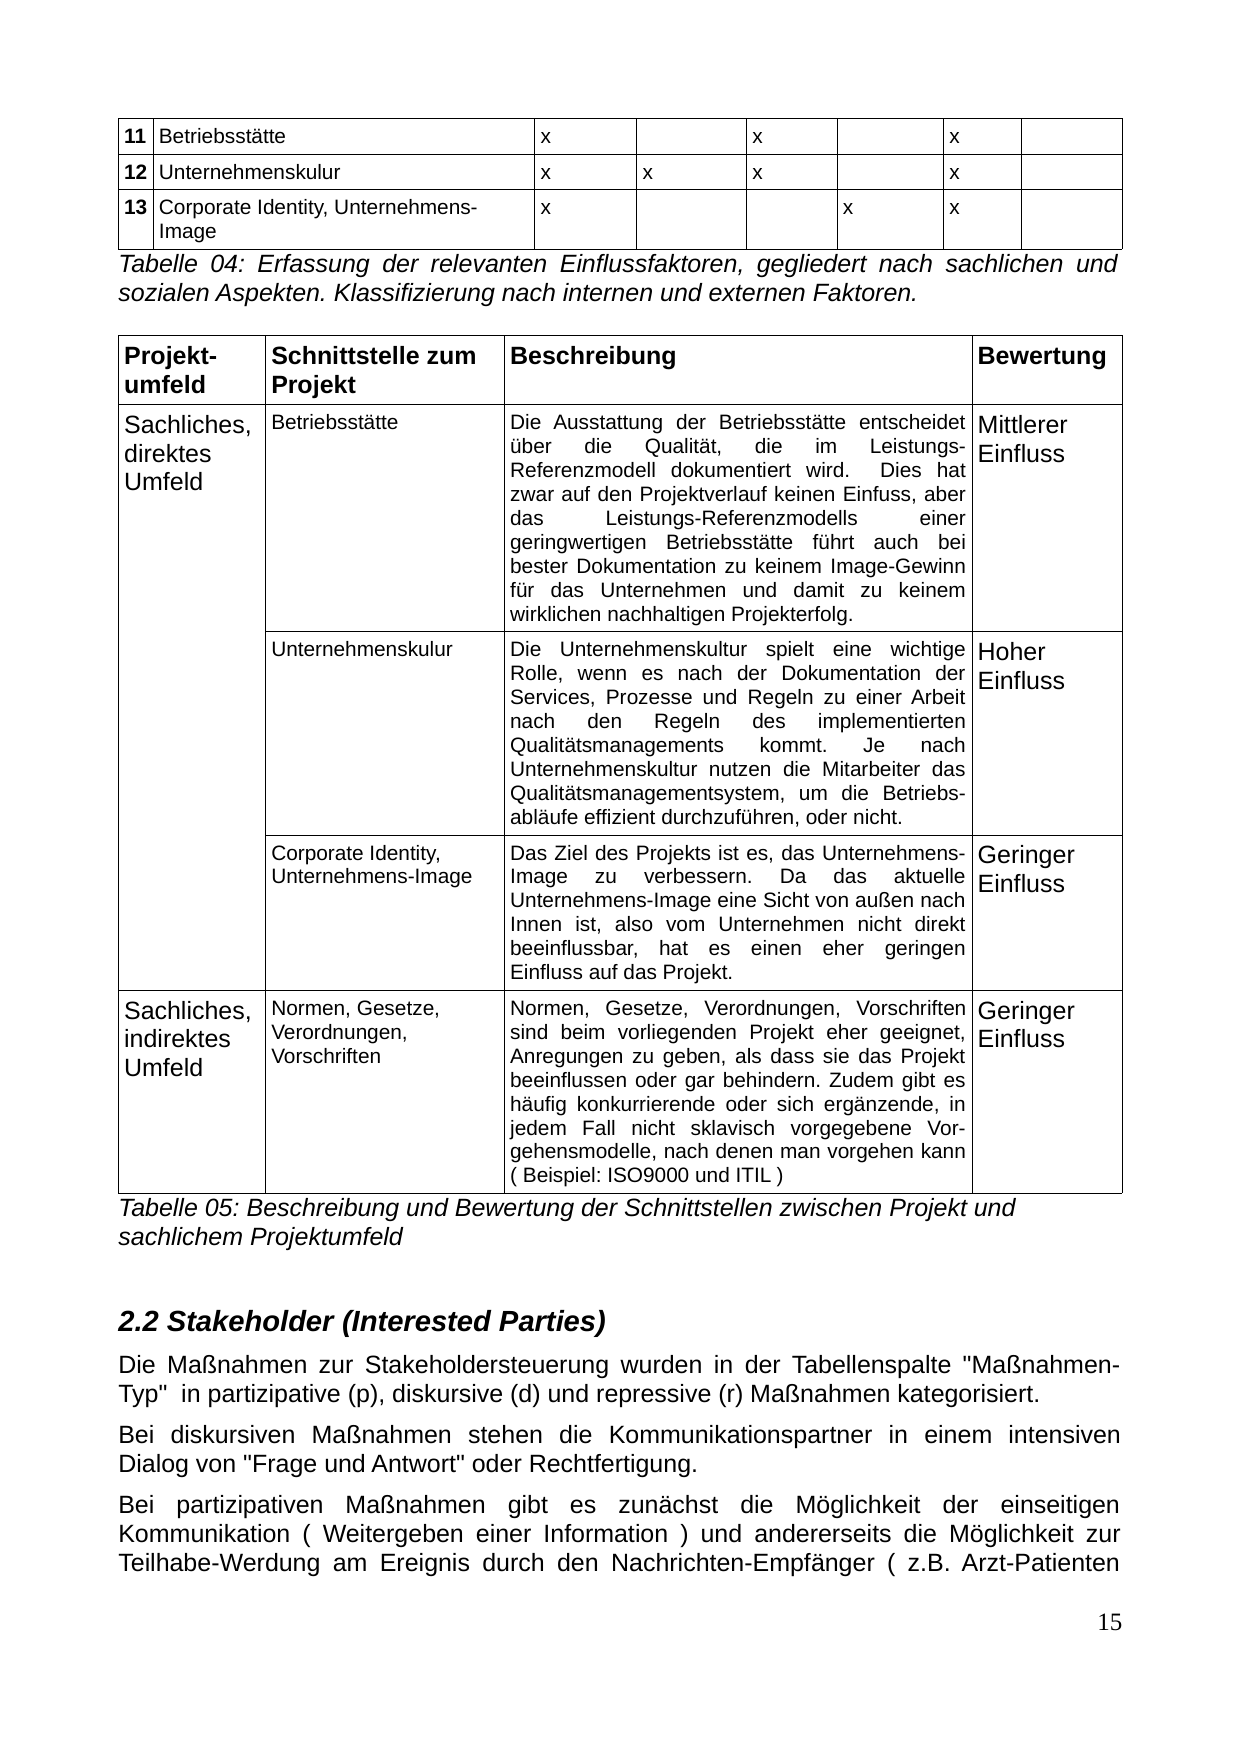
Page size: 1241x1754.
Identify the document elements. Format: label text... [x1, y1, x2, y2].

table_cell Corporate Identity, Unternehmens-Image [266, 836, 504, 990]
table_cell Normen, Gesetze, Verordnungen, Vorschriften sind beim vorliegenden Projekt eher geeignet, Anregungen zu geben, als dass sie das Projekt beeinflussen oder gar behindern. Zudem gibt es häufig konkurrierende oder sich ergänzende, in jedem Fall nicht sklavisch vorgegebene Vor-gehensmodelle, nach denen man vorgehen kann ( Beispiel: ISO9000 und ITIL ) [505, 991, 972, 1193]
table_cell 11 [119, 119, 153, 154]
table_cell Hoher Einfluss [973, 632, 1122, 834]
table_cell [838, 155, 943, 189]
text Tabelle 04: Erfassung der relevanten Einflussfaktoren, gegliedert nach sachlichen und sozialen Aspekten. Klassifizierung nach internen und externen Faktoren. [118, 250, 1122, 306]
table_header Schnittstelle zum Projekt [266, 336, 504, 404]
table_cell Geringer Einfluss [973, 836, 1122, 990]
text Bei diskursiven Maßnahmen stehen die Kommunikationspartner in einem intensiven Dialog von "Frage und Antwort" oder Rechtfertigung. [118, 1420, 1122, 1478]
table_cell [1022, 155, 1122, 189]
table_cell Sachliches, indirektes Umfeld [119, 991, 265, 1193]
text Tabelle 05: Beschreibung und Bewertung der Schnittstellen zwischen Projekt und sachlichem Projektumfeld [118, 1194, 1122, 1251]
table_cell x [838, 190, 943, 249]
table_header Projekt-umfeld [119, 336, 265, 404]
table_cell 12 [119, 155, 153, 189]
table_cell [1022, 119, 1122, 154]
table_cell Mittlerer Einfluss [973, 405, 1122, 631]
table_cell [637, 119, 746, 154]
table_cell [747, 190, 837, 249]
text Die Maßnahmen zur Stakeholdersteuerung wurden in der Tabellenspalte "Maßnahmen-Typ" in partizipative (p), diskursive (d) und repressive (r) Maßnahmen kategorisiert. [118, 1350, 1122, 1408]
table_cell [838, 119, 943, 154]
table_cell Geringer Einfluss [973, 991, 1122, 1193]
table_cell Unternehmenskulur [266, 632, 504, 834]
table_cell x [535, 119, 636, 154]
table_cell x [637, 155, 746, 189]
text Bei partizipativen Maßnahmen gibt es zunächst die Möglichkeit der einseitigen Kommunikation ( Weitergeben einer Information ) und andererseits die Möglichkeit zur Teilhabe-Werdung am Ereignis durch den Nachrichten-Empfänger ( z.B. Arzt-Patienten [118, 1490, 1122, 1577]
table_cell x [747, 155, 837, 189]
table_cell [637, 190, 746, 249]
table_cell Die Ausstattung der Betriebsstätte entscheidet über die Qualität, die im Leistungs-Referenzmodell dokumentiert wird. Dies hat zwar auf den Projektverlauf keinen Einfuss, aber das Leistungs-Referenzmodells einer geringwertigen Betriebsstätte führt auch bei bester Dokumentation zu keinem Image-Gewinn für das Unternehmen und damit zu keinem wirklichen nachhaltigen Projekterfolg. [505, 405, 972, 631]
table_cell x [535, 155, 636, 189]
table_cell Betriebsstätte [154, 119, 534, 154]
table_cell Die Unternehmenskultur spielt eine wichtige Rolle, wenn es nach der Dokumentation der Services, Prozesse und Regeln zu einer Arbeit nach den Regeln des implementierten Qualitätsmanagements kommt. Je nach Unternehmenskultur nutzen die Mitarbeiter das Qualitätsmanagementsystem, um die Betriebs-abläufe effizient durchzuführen, oder nicht. [505, 632, 972, 834]
table_cell Normen, Gesetze, Verordnungen, Vorschriften [266, 991, 504, 1193]
table_cell Das Ziel des Projekts ist es, das Unternehmens-Image zu verbessern. Da das aktuelle Unternehmens-Image eine Sicht von außen nach Innen ist, also vom Unternehmen nicht direkt beeinflussbar, hat es einen eher geringen Einfluss auf das Projekt. [505, 836, 972, 990]
table_cell Sachliches, direktes Umfeld [119, 405, 265, 990]
table_header Bewertung [973, 336, 1122, 404]
table_cell 13 [119, 190, 153, 249]
table_cell [1022, 190, 1122, 249]
table_cell x [944, 119, 1021, 154]
table_cell Betriebsstätte [266, 405, 504, 631]
table_cell Unternehmenskulur [154, 155, 534, 189]
table_cell x [944, 190, 1021, 249]
table_cell x [747, 119, 837, 154]
table_cell Corporate Identity, Unternehmens-Image [154, 190, 534, 249]
table_cell x [944, 155, 1021, 189]
table_header Beschreibung [505, 336, 972, 404]
subtitle 2.2 Stakeholder (Interested Parties) [118, 1304, 1122, 1338]
table_cell x [535, 190, 636, 249]
